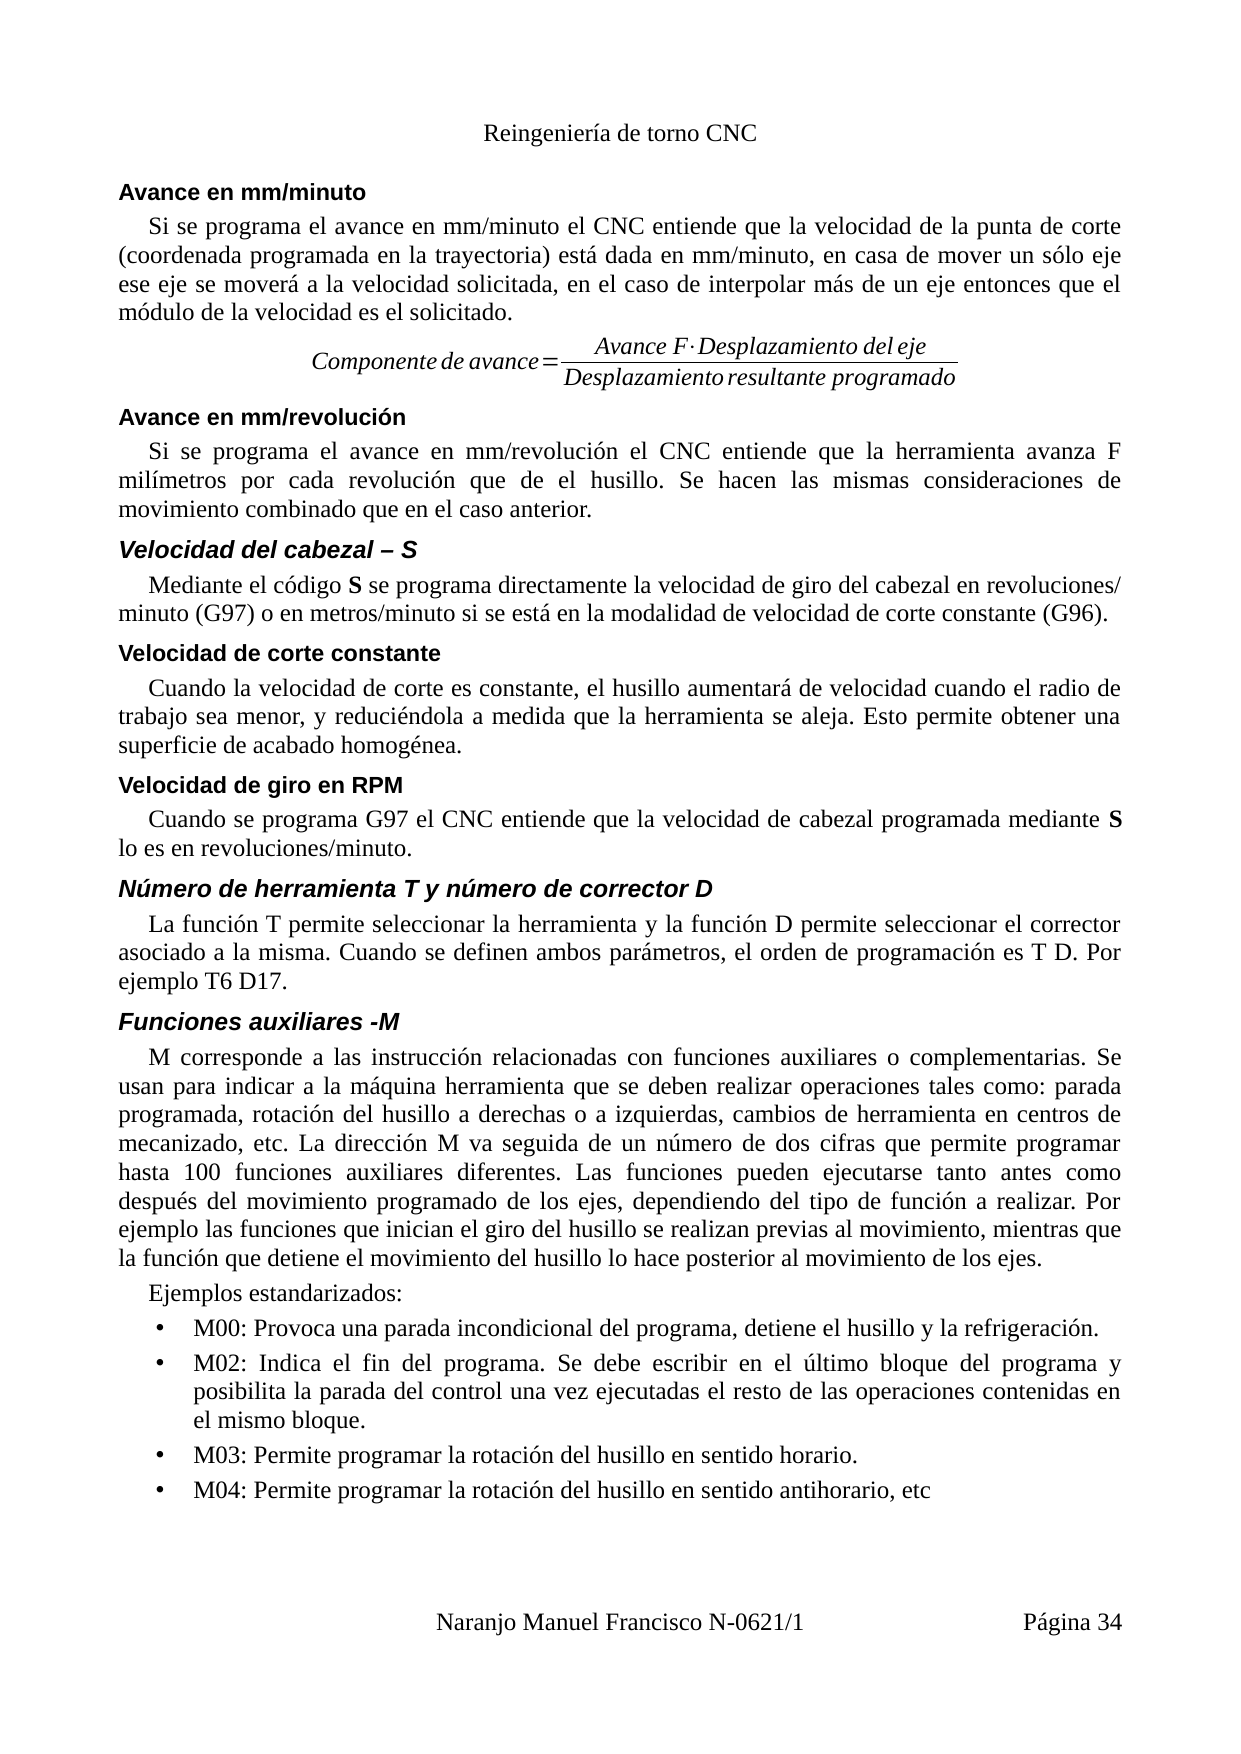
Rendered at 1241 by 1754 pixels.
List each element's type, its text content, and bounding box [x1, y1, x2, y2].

text M corresponde a las instrucción relacionadas con funciones auxiliares o complementarias. Se usan para indicar a la máquina herramienta que se deben realizar operaciones tales como: parada programada, rotación del husillo a derechas o a izquierdas, cambios de herramienta en centros de mecanizado, etc. La dirección M va seguida de un número de dos cifras que permite programar hasta 100 funciones auxiliares diferentes. Las funciones pueden ejecutarse tanto antes como después del movimiento programado de los ejes, dependiendo del tipo de función a realizar. Por ejemplo las funciones que inician el giro del husillo se realizan previas al movimiento, mientras que la función que detiene el movimiento del husillo lo hace posterior al movimiento de los ejes. [118, 1042, 1122, 1272]
subtitle Velocidad de corte constante [118, 639, 1122, 666]
subtitle Número de herramienta T y número de corrector D [118, 874, 1122, 902]
subtitle Funciones auxiliares -M [118, 1007, 1122, 1036]
list M02: Indica el fin del programa. Se debe escribir en el último bloque del programa y posibilita la parada del control una vez ejecutadas el resto de las operaciones contenidas en el mismo bloque. [156, 1348, 1122, 1434]
text Cuando la velocidad de corte es constante, el husillo aumentará de velocidad cuando el radio de trabajo sea menor, y reduciéndola a medida que la herramienta se aleja. Esto permite obtener una superficie de acabado homogénea. [118, 673, 1122, 759]
subtitle Velocidad del cabezal – S [118, 535, 1122, 563]
list M00: Provoca una parada incondicional del programa, detiene el husillo y la refrigeración. [156, 1313, 1122, 1342]
text Si se programa el avance en mm/revolución el CNC entiende que la herramienta avanza F milímetros por cada revolución que de el husillo. Se hacen las mismas consideraciones de movimiento combinado que en el caso anterior. [118, 436, 1122, 523]
list M04: Permite programar la rotación del husillo en sentido antihorario, etc [156, 1475, 1122, 1503]
text Si se programa el avance en mm/minuto el CNC entiende que la velocidad de la punta de corte (coordenada programada en la trayectoria) está dada en mm/minuto, en casa de mover un sólo eje ese eje se moverá a la velocidad solicitada, en el caso de interpolar más de un eje entonces que el módulo de la velocidad es el solicitado. [118, 211, 1122, 326]
list M03: Permite programar la rotación del husillo en sentido horario. [156, 1440, 1122, 1469]
text Mediante el código S se programa directamente la velocidad de giro del cabezal en revoluciones/ minuto (G97) o en metros/minuto si se está en la modalidad de velocidad de corte constante (G96). [118, 570, 1122, 627]
text Cuando se programa G97 el CNC entiende que la velocidad de cabezal programada mediante S lo es en revoluciones/minuto. [118, 804, 1122, 862]
subtitle Velocidad de giro en RPM [118, 771, 1122, 798]
subtitle Avance en mm/revolución [118, 403, 1122, 430]
text La función T permite seleccionar la herramienta y la función D permite seleccionar el corrector asociado a la misma. Cuando se definen ambos parámetros, el orden de programación es T D. Por ejemplo T6 D17. [118, 909, 1122, 995]
text Ejemplos estandarizados: [118, 1278, 1122, 1307]
subtitle Avance en mm/minuto [118, 178, 1122, 205]
